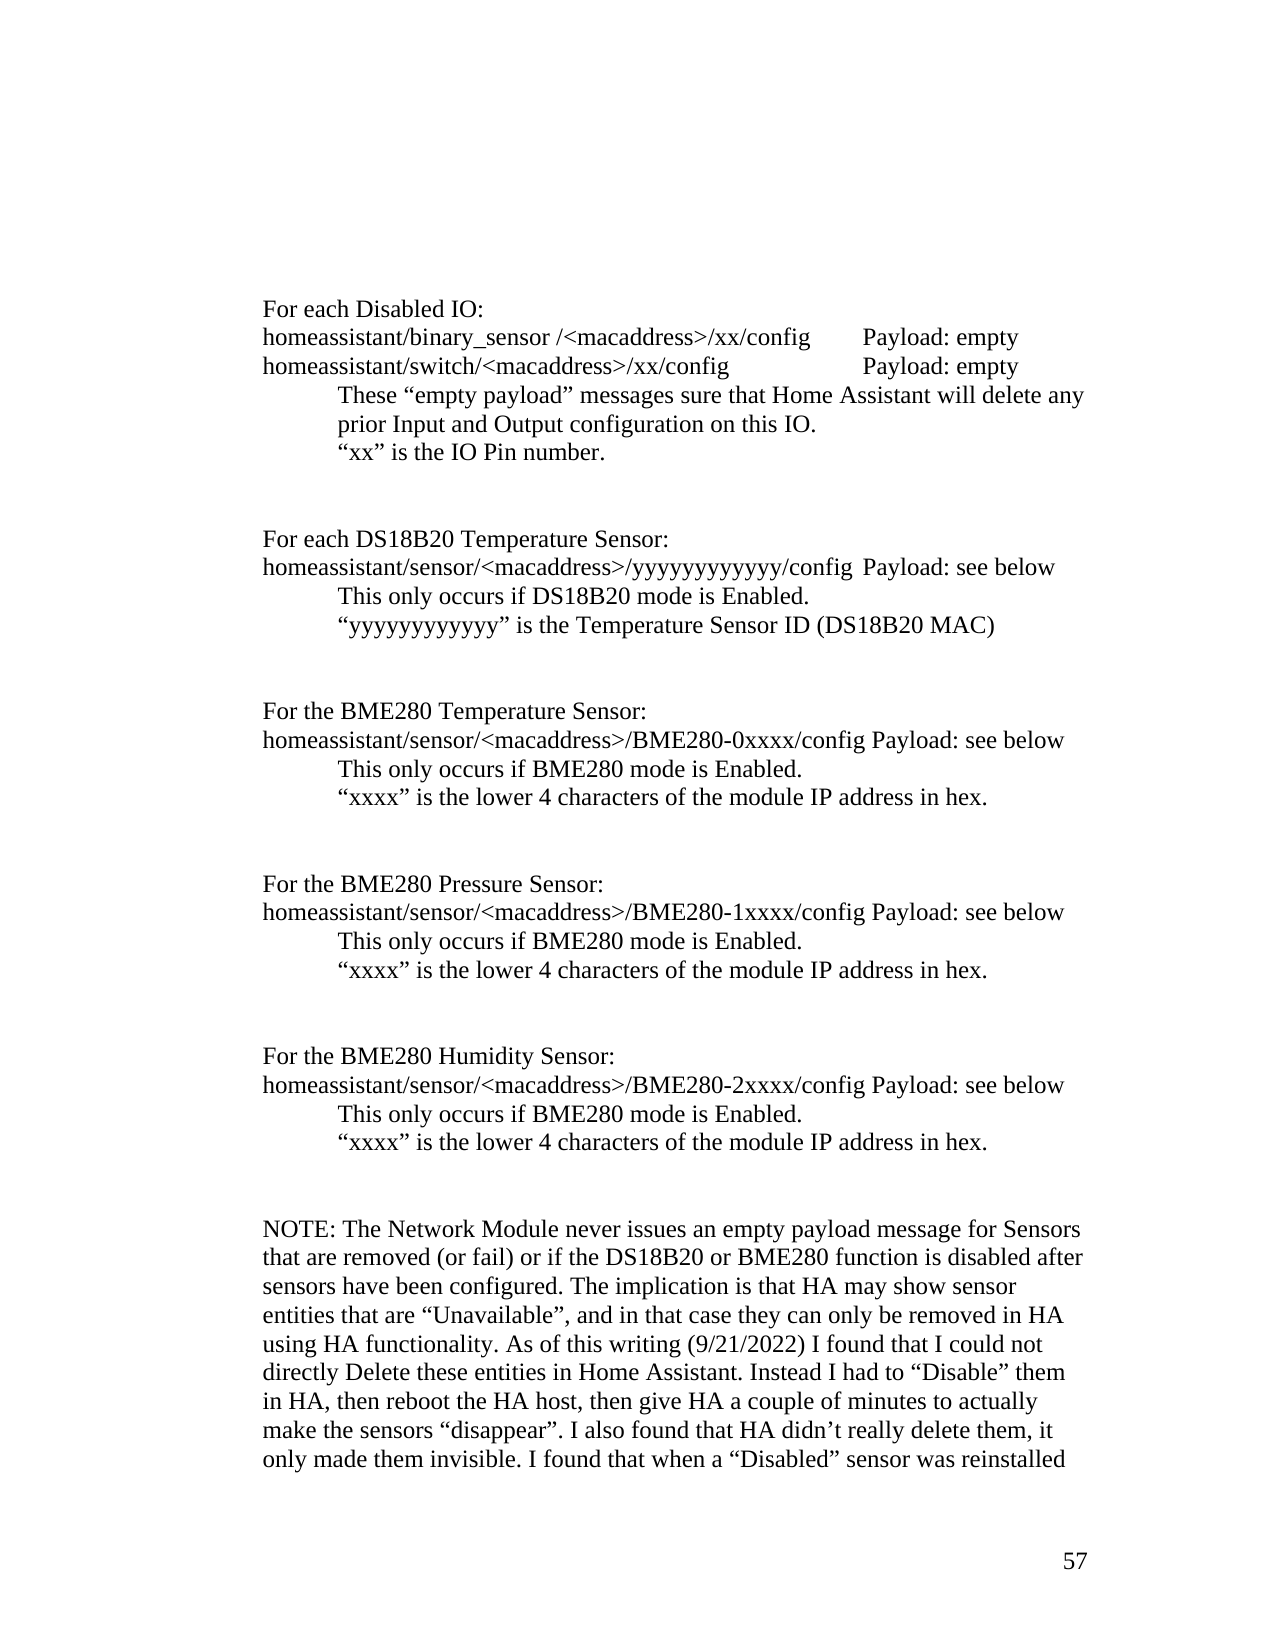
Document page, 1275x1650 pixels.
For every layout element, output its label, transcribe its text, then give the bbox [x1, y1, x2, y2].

text “yyyyyyyyyyyy” is the Temperature Sensor ID (DS18B20 MAC) [337, 610, 1087, 639]
text This only occurs if DS18B20 mode is Enabled. [337, 581, 1087, 610]
text This only occurs if BME280 mode is Enabled. [337, 754, 1087, 782]
text homeassistant/binary_sensor /<macaddress>/xx/config Payload: empty [187, 322, 1087, 351]
text “xxxx” is the lower 4 characters of the module IP address in hex. [337, 955, 1087, 984]
text homeassistant/switch/<macaddress>/xx/config Payload: empty [262, 351, 1087, 380]
text homeassistant/sensor/<macaddress>/yyyyyyyyyyyy/config Payload: see below [187, 552, 1087, 581]
text For each Disabled IO: [262, 294, 1087, 322]
text For the BME280 Pressure Sensor: [262, 869, 1087, 897]
text homeassistant/sensor/<macaddress>/BME280-1xxxx/config Payload: see below [187, 897, 1087, 926]
text “xxxx” is the lower 4 characters of the module IP address in hex. [337, 782, 1087, 811]
text This only occurs if BME280 mode is Enabled. [337, 926, 1087, 955]
text For the BME280 Temperature Sensor: [262, 696, 1087, 725]
text This only occurs if BME280 mode is Enabled. [337, 1099, 1087, 1127]
text For the BME280 Humidity Sensor: [262, 1041, 1087, 1070]
text homeassistant/sensor/<macaddress>/BME280-0xxxx/config Payload: see below [187, 725, 1087, 754]
text NOTE: The Network Module never issues an empty payload message for Sensors that are removed (or fail) or if the DS18B20 or BME280 function is disabled after sensors have been configured. The implication is that HA may show sensor entities that are “Unavailable”, and in that case they can only be removed in HA using HA functionality. As of this writing (9/21/2022) I found that I could not directly Delete these entities in Home Assistant. Instead I had to “Disable” them in HA, then reboot the HA host, then give HA a couple of minutes to actually make the sensors “disappear”. I also found that HA didn’t really delete them, it only made them invisible. I found that when a “Disabled” sensor was reinstalled [262, 1214, 1087, 1472]
text These “empty payload” messages sure that Home Assistant will delete any prior Input and Output configuration on this IO. [337, 380, 1087, 437]
text “xxxx” is the lower 4 characters of the module IP address in hex. [337, 1127, 1087, 1156]
text “xx” is the IO Pin number. [337, 437, 1087, 466]
text homeassistant/sensor/<macaddress>/BME280-2xxxx/config Payload: see below [187, 1070, 1087, 1099]
text For each DS18B20 Temperature Sensor: [262, 524, 1087, 552]
